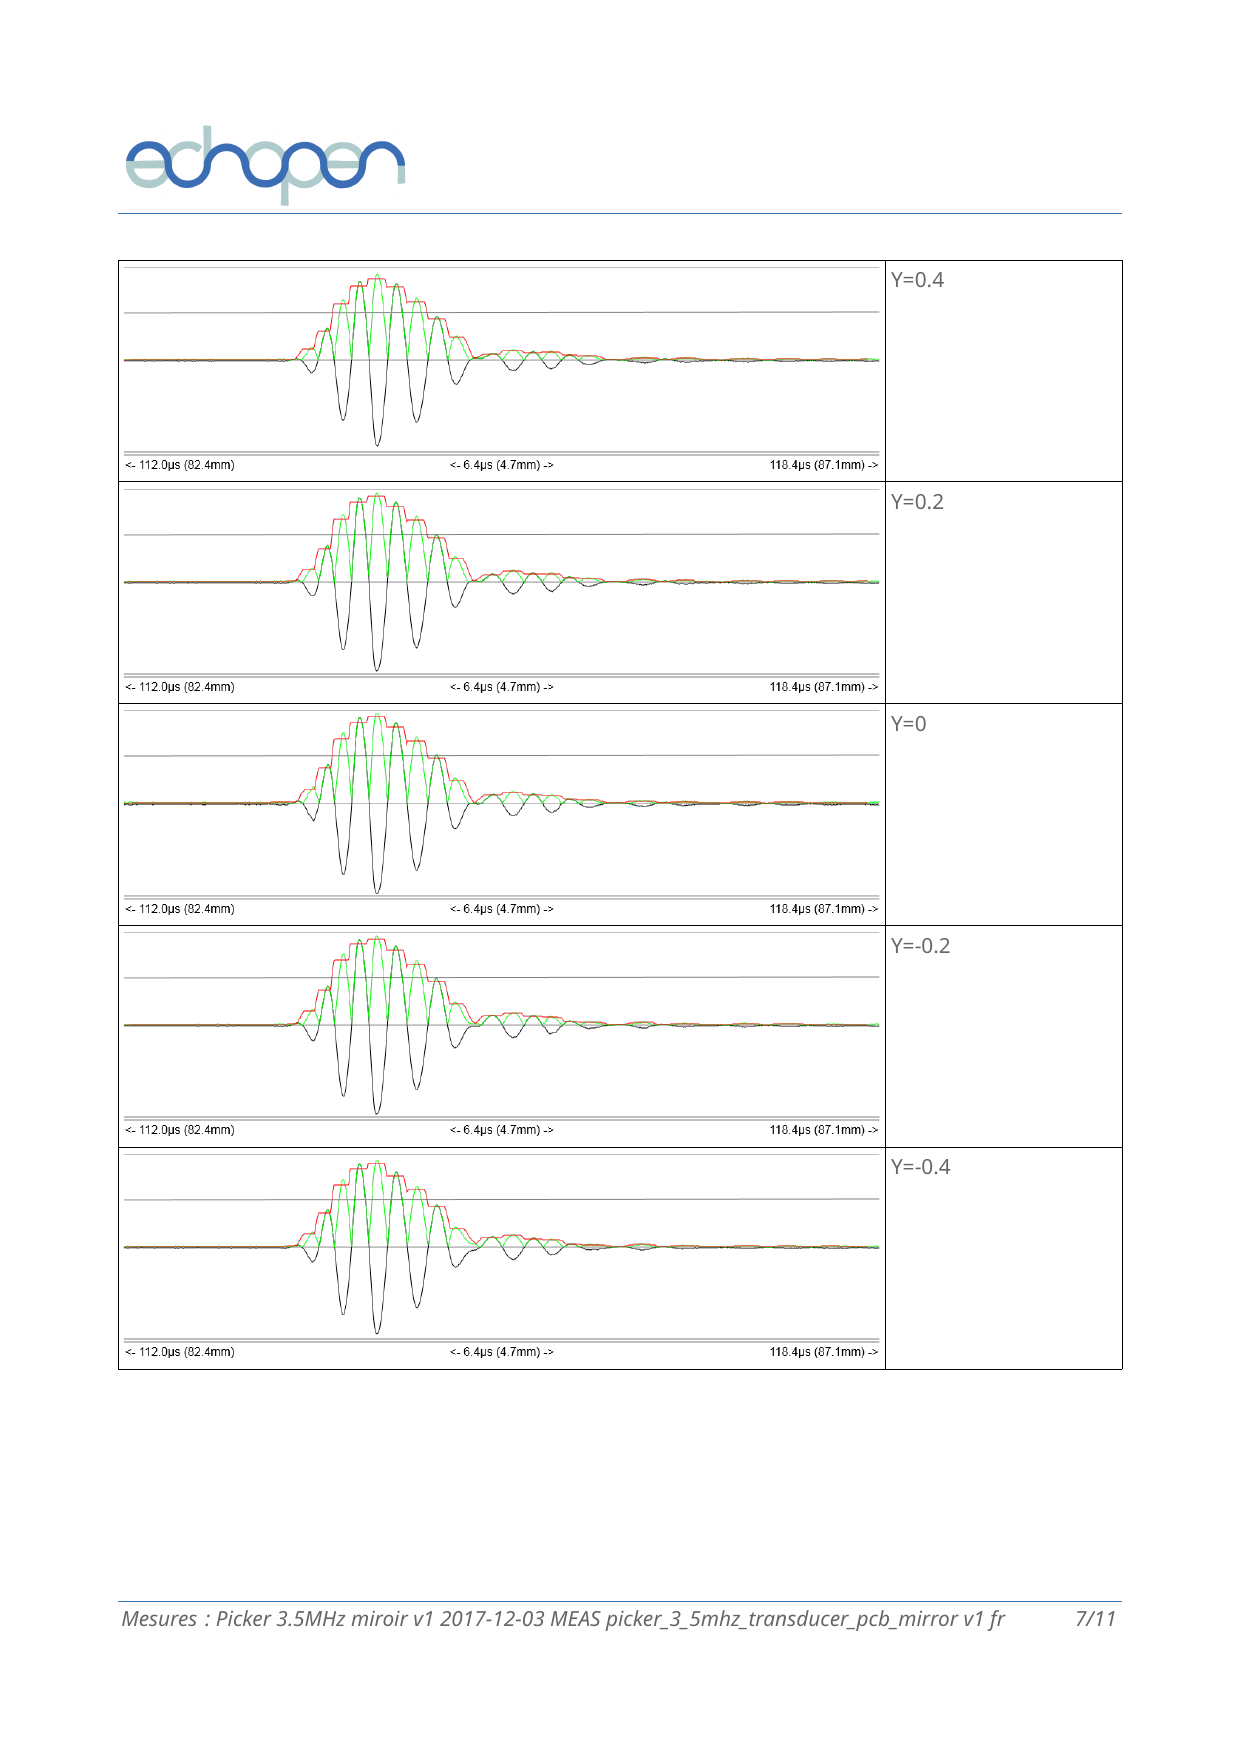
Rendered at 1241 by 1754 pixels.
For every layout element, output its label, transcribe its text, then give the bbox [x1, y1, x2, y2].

table_cell [119, 926, 885, 1147]
picture [123, 123, 407, 208]
table_cell [119, 261, 885, 481]
picture [123, 265, 880, 476]
picture [123, 708, 880, 920]
table_cell Y=-0.4 [886, 1148, 1122, 1368]
table_cell [119, 482, 885, 703]
table_cell Y=0.2 [886, 482, 1122, 703]
picture [123, 930, 880, 1141]
table_cell [119, 704, 885, 925]
table_cell Y=0 [886, 704, 1122, 925]
picture [123, 487, 880, 698]
picture [123, 1152, 880, 1363]
table_cell Y=-0.2 [886, 926, 1122, 1147]
table_cell [119, 1148, 885, 1368]
table_cell Y=0.4 [886, 261, 1122, 481]
